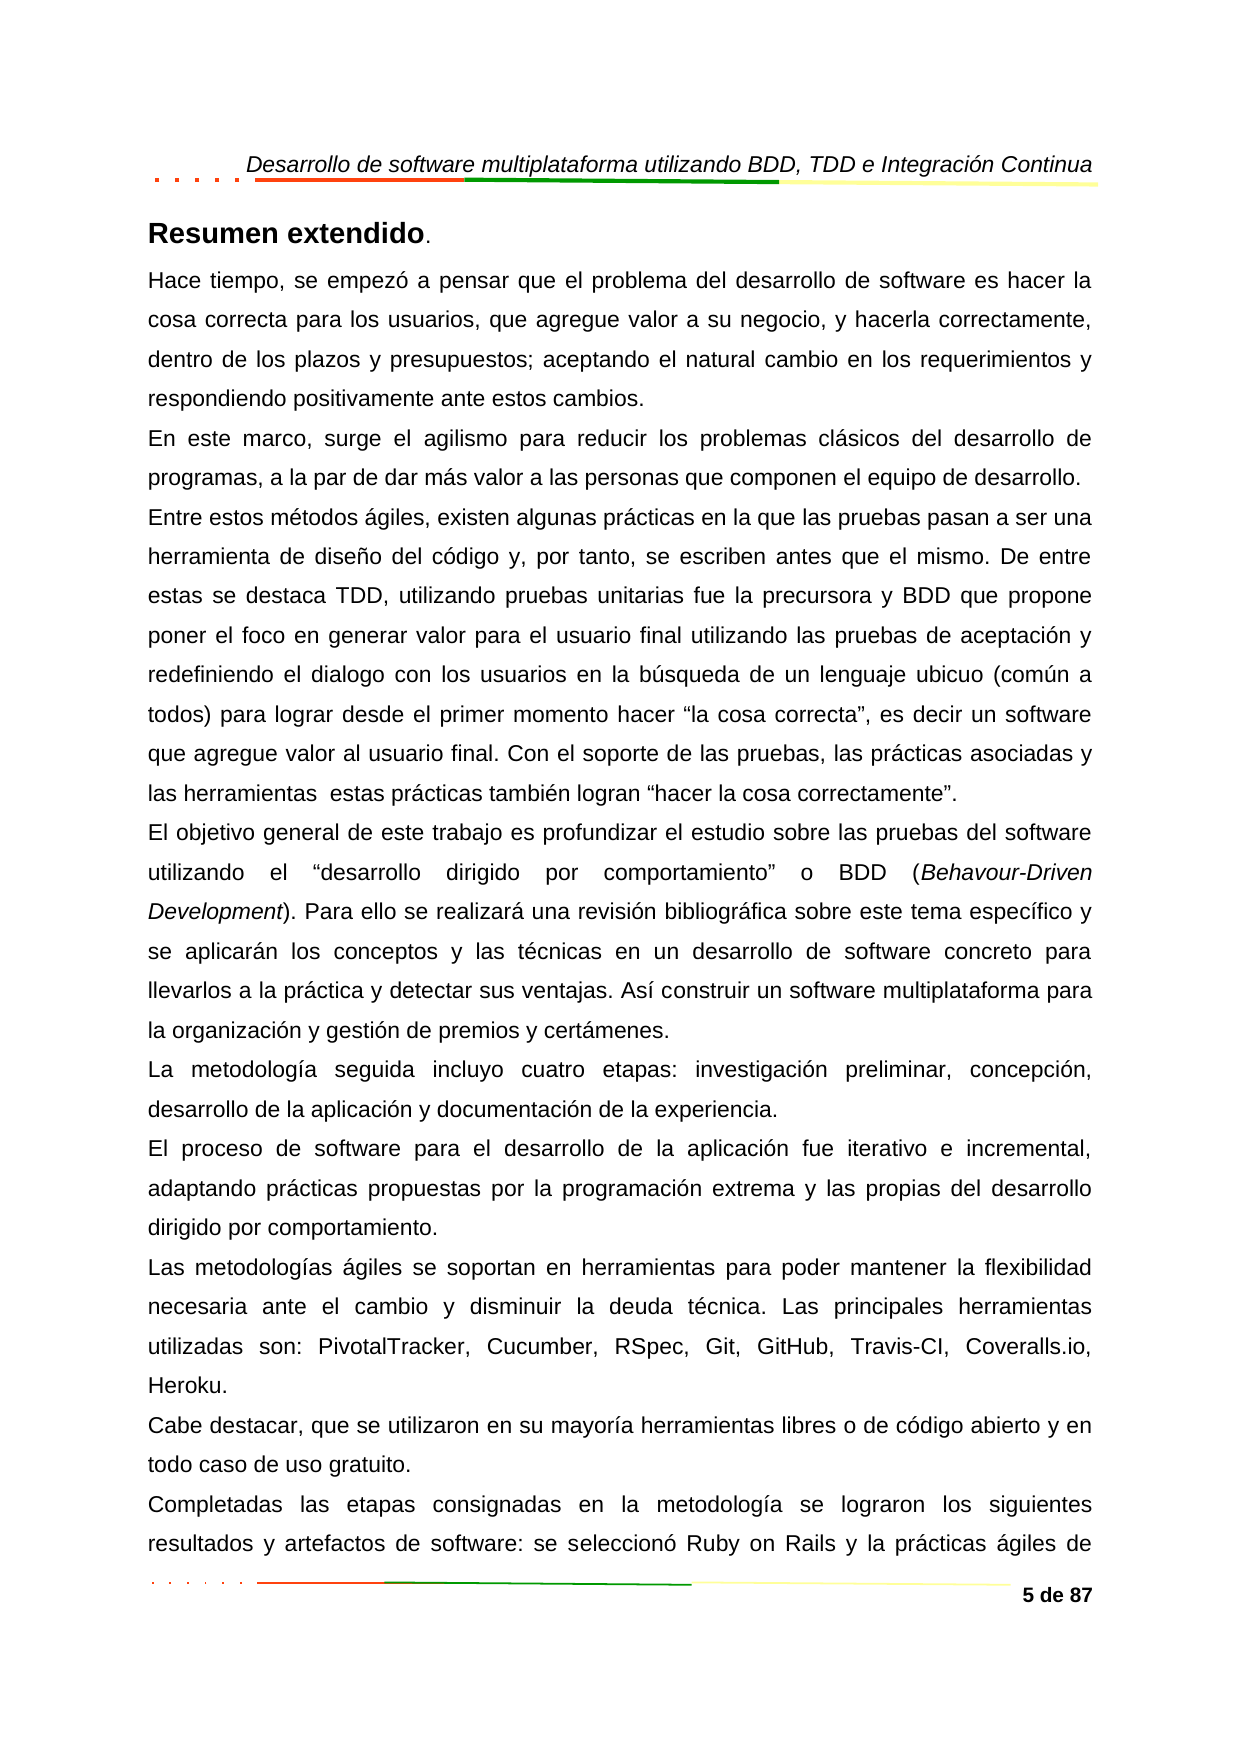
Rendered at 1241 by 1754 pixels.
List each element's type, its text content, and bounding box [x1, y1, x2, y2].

text Entre estos métodos ágiles, existen algunas prácticas en la que las pruebas pasan a ser una herramienta de diseño del código y, por tanto, se escriben antes que el mismo. De entre estas se destaca TDD, utilizando pruebas unitarias fue la precursora y BDD que propone poner el foco en generar valor para el usuario final utilizando las pruebas de aceptación y redefiniendo el dialogo con los usuarios en la búsqueda de un lenguaje ubicuo (común a todos) para lograr desde el primer momento hacer “la cosa correcta”, es decir un software que agregue valor al usuario final. Con el soporte de las pruebas, las prácticas asociadas y las herramientas estas prácticas también logran “hacer la cosa correctamente”. [148, 503, 1093, 806]
text Las metodologías ágiles se soportan en herramientas para poder mantener la flexibilidad necesaria ante el cambio y disminuir la deuda técnica. Las principales herramientas utilizadas son: PivotalTracker, Cucumber, RSpec, Git, GitHub, Travis-CI, Coveralls.io, Heroku. [148, 1254, 1093, 1398]
text Hace tiempo, se empezó a pensar que el problema del desarrollo de software es hacer la cosa correcta para los usuarios, que agregue valor a su negocio, y hacerla correctamente, dentro de los plazos y presupuestos; aceptando el natural cambio en los requerimientos y respondiendo positivamente ante estos cambios. [148, 267, 1093, 411]
text En este marco, surge el agilismo para reducir los problemas clásicos del desarrollo de programas, a la par de dar más valor a las personas que componen el equipo de desarrollo. [148, 424, 1093, 490]
text El objetivo general de este trabajo es profundizar el estudio sobre las pruebas del software utilizando el “desarrollo dirigido por comportamiento” o BDD (Behavour-Driven Development). Para ello se realizará una revisión bibliográfica sobre este tema específico y se aplicarán los conceptos y las técnicas en un desarrollo de software concreto para llevarlos a la práctica y detectar sus ventajas. Así construir un software multiplataforma para la organización y gestión de premios y certámenes. [148, 819, 1093, 1043]
text La metodología seguida incluyo cuatro etapas: investigación preliminar, concepción, desarrollo de la aplicación y documentación de la experiencia. [148, 1056, 1093, 1122]
text Completadas las etapas consignadas en la metodología se lograron los siguientes resultados y artefactos de software: se seleccionó Ruby on Rails y la prácticas ágiles de [148, 1491, 1093, 1556]
text Resumen extendido. [148, 216, 1093, 250]
text Cabe destacar, que se utilizaron en su mayoría herramientas libres o de código abierto y en todo caso de uso gratuito. [148, 1412, 1093, 1477]
text El proceso de software para el desarrollo de la aplicación fue iterativo e incremental, adaptando prácticas propuestas por la programación extrema y las propias del desarrollo dirigido por comportamiento. [148, 1135, 1093, 1241]
